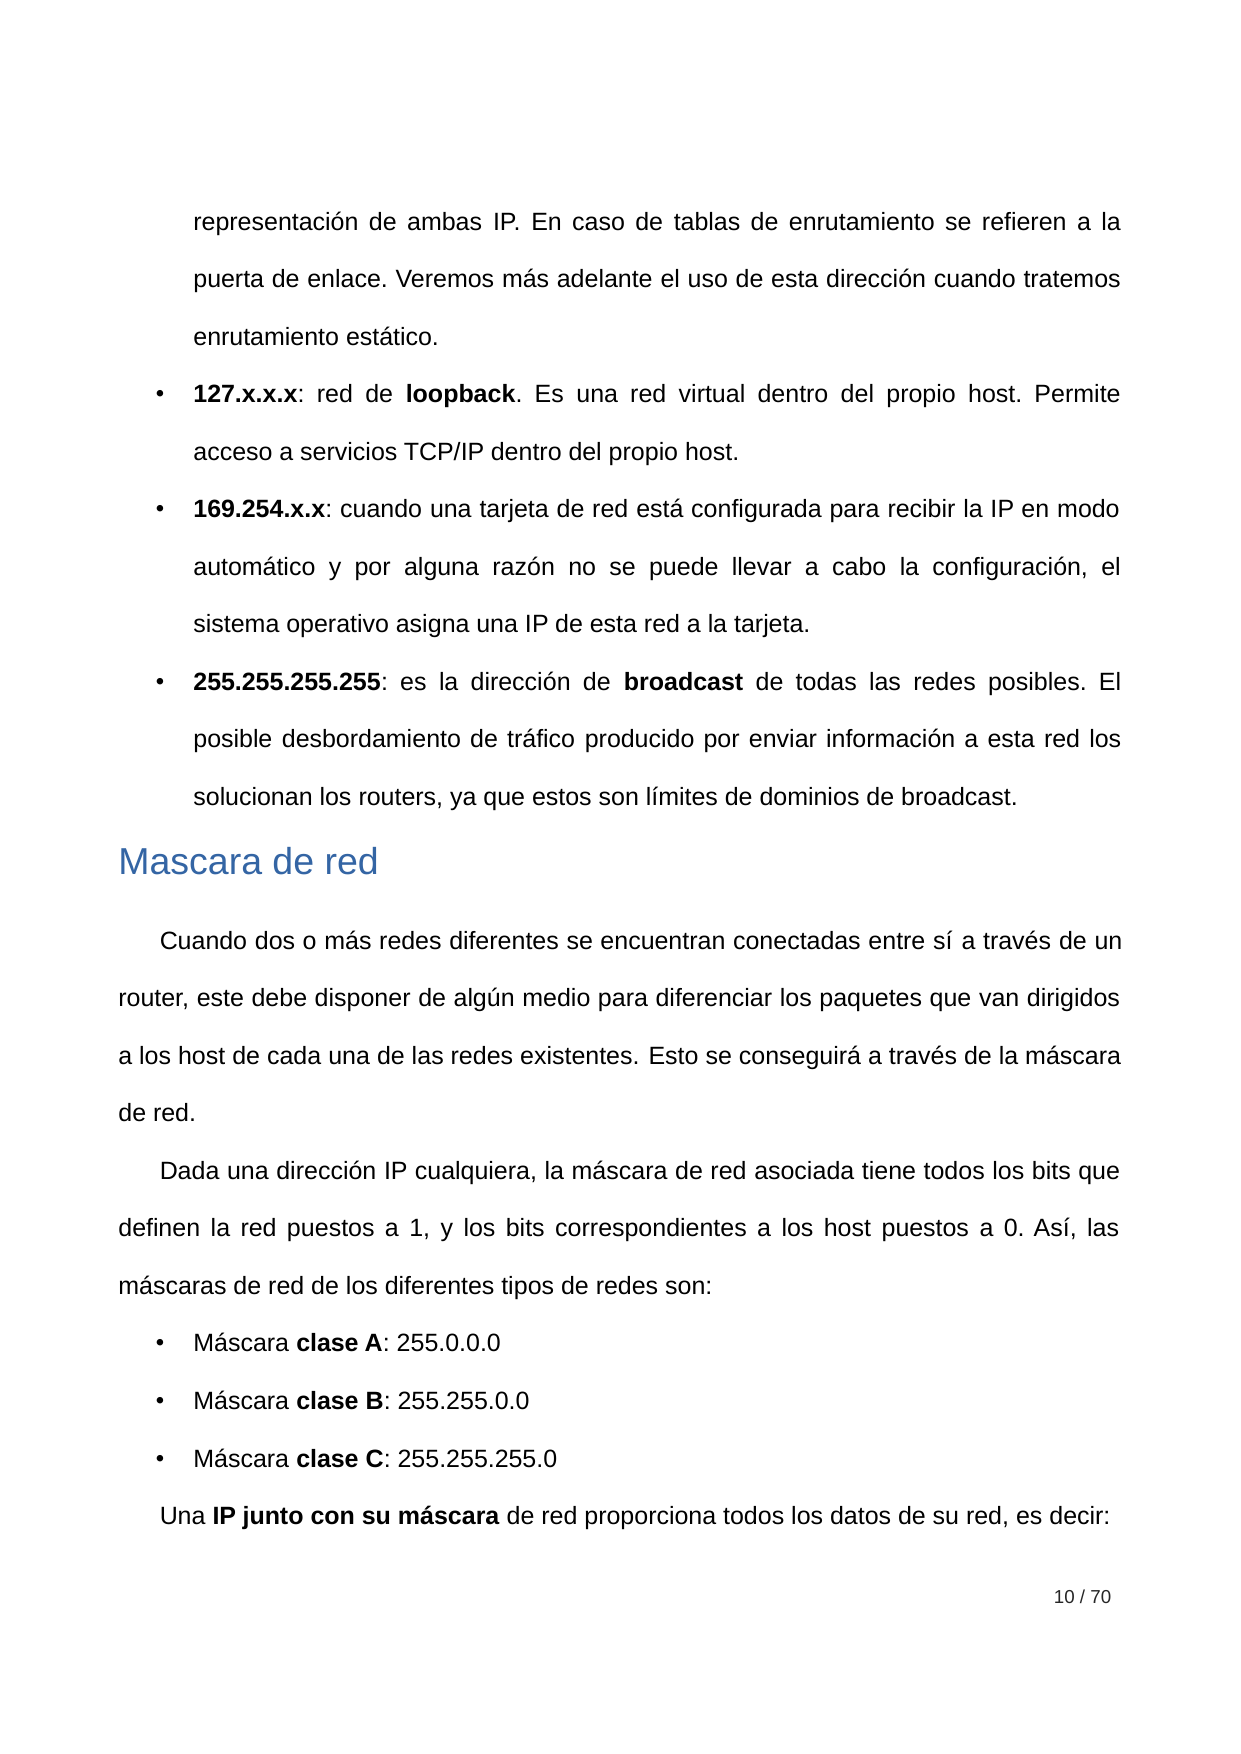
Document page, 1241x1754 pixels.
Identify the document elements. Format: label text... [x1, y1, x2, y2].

list Máscara clase A: 255.0.0.0 [156, 1328, 1122, 1357]
list Máscara clase B: 255.255.0.0 [156, 1386, 1122, 1415]
list representación de ambas IP. En caso de tablas de enrutamiento se refieren a la puerta de enlace. Veremos más adelante el uso de esta dirección cuando tratemos enrutamiento estático. [156, 207, 1122, 350]
text Dada una dirección IP cualquiera, la máscara de red asociada tiene todos los bits que definen la red puestos a 1, y los bits correspondientes a los host puestos a 0. Así, las máscaras de red de los diferentes tipos de redes son: [118, 1156, 1122, 1299]
text Mascara de red [118, 839, 1122, 883]
text Una IP junto con su máscara de red proporciona todos los datos de su red, es decir: [118, 1501, 1122, 1530]
list 127.x.x.x: red de loopback. Es una red virtual dentro del propio host. Permite acceso a servicios TCP/IP dentro del propio host. [156, 379, 1122, 466]
text Cuando dos o más redes diferentes se encuentran conectadas entre sí a través de un router, este debe disponer de algún medio para diferenciar los paquetes que van dirigidos a los host de cada una de las redes existentes. Esto se conseguirá a través de la máscara de red. [118, 926, 1122, 1127]
list 255.255.255.255: es la dirección de broadcast de todas las redes posibles. El posible desbordamiento de tráfico producido por enviar información a esta red los solucionan los routers, ya que estos son límites de dominios de broadcast. [156, 667, 1122, 811]
list Máscara clase C: 255.255.255.0 [156, 1444, 1122, 1472]
list 169.254.x.x: cuando una tarjeta de red está configurada para recibir la IP en modo automático y por alguna razón no se puede llevar a cabo la configuración, el sistema operativo asigna una IP de esta red a la tarjeta. [156, 494, 1122, 638]
